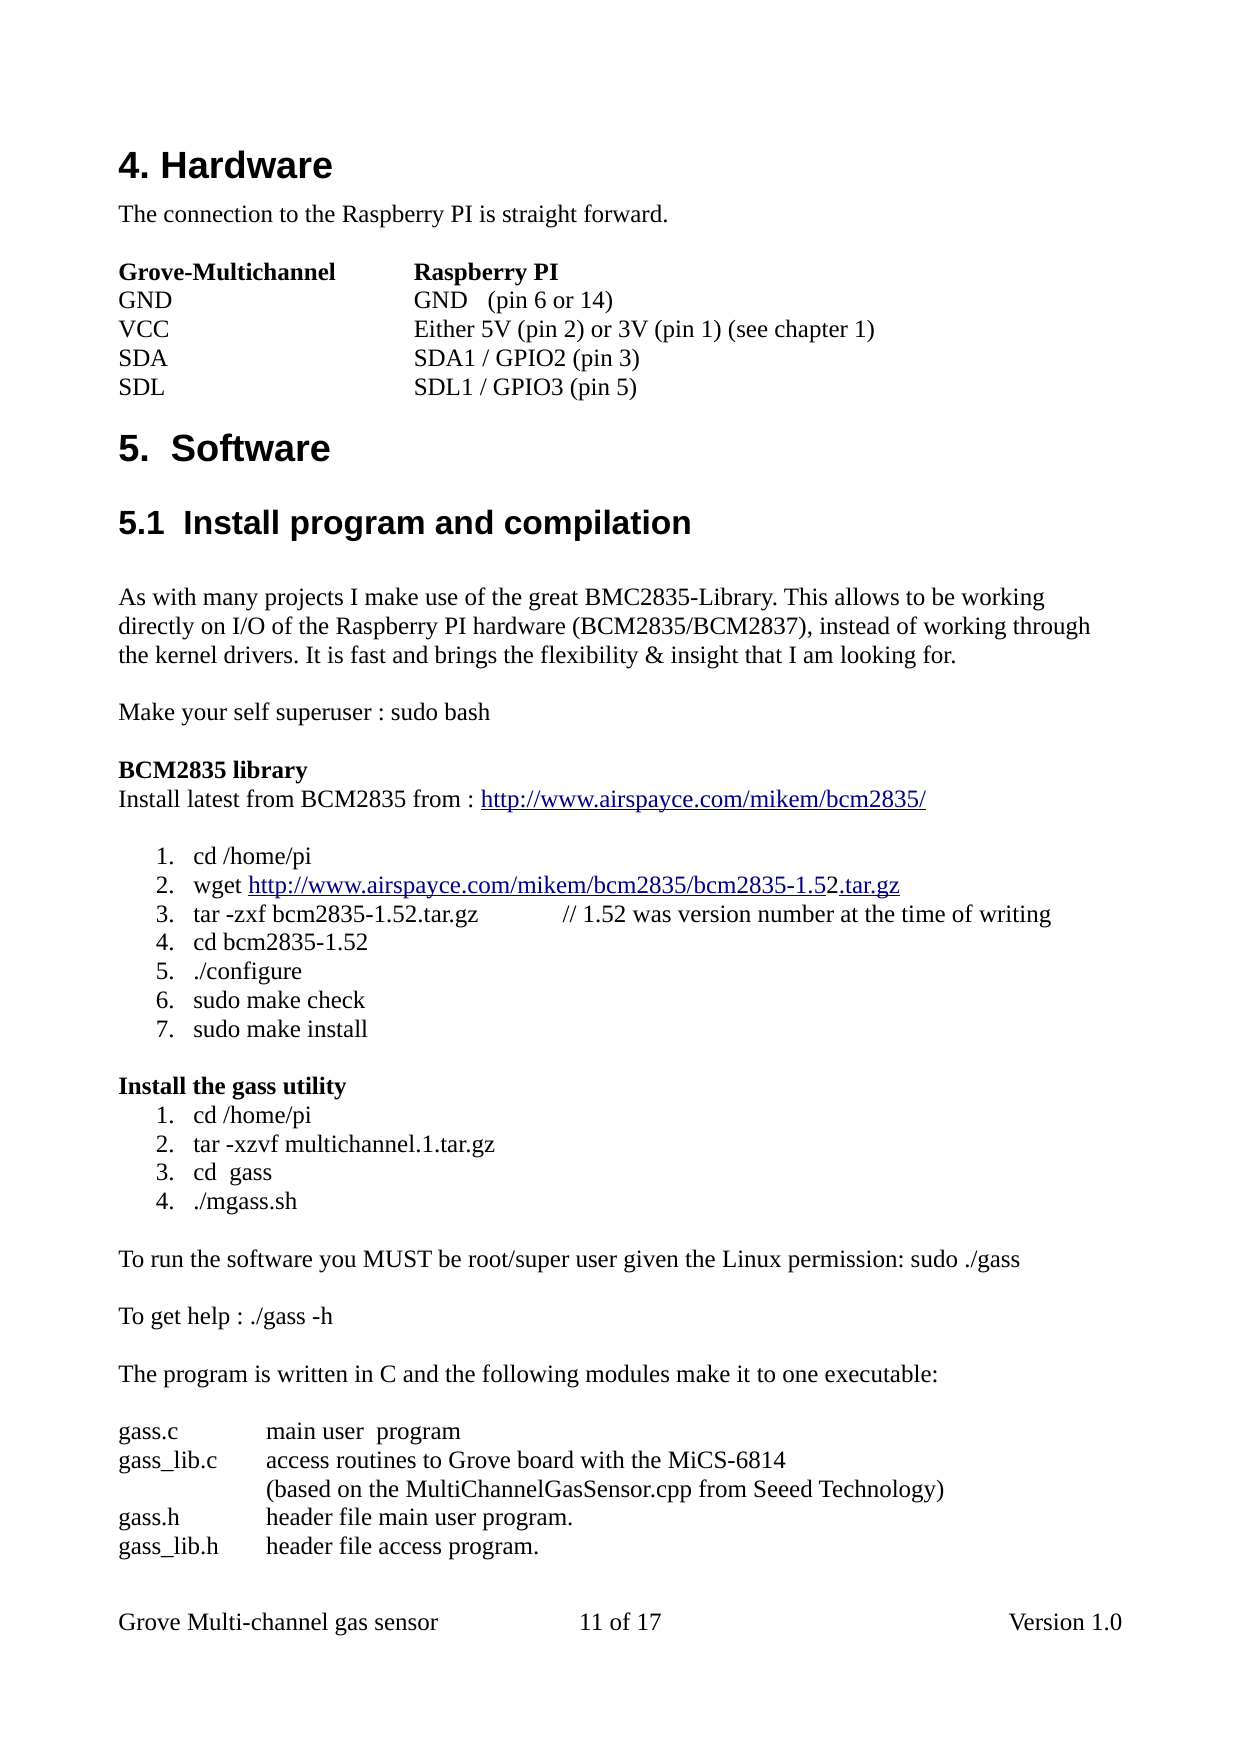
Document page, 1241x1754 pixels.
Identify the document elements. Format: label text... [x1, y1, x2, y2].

list tar -xzvf multichannel.1.tar.gz [156, 1129, 1122, 1157]
list ./configure [156, 956, 1122, 985]
text To run the software you MUST be root/super user given the Linux permission: sudo ./gass [118, 1244, 1122, 1272]
text Make your self superuser : sudo bash [118, 697, 1122, 726]
subtitle 4. Hardware [118, 143, 1122, 187]
list cd gass [156, 1157, 1122, 1186]
text VCC Either 5V (pin 2) or 3V (pin 1) (see chapter 1) [118, 314, 1122, 343]
text gass_lib.h header file access program. [118, 1531, 1122, 1560]
text The program is written in C and the following modules make it to one executable: [118, 1359, 1122, 1387]
list cd /home/pi [156, 841, 1122, 870]
text GND GND (pin 6 or 14) [118, 286, 1122, 314]
text gass.h header file main user program. [118, 1502, 1122, 1531]
list wget http://www.airspayce.com/mikem/bcm2835/bcm2835-1.52.tar.gz [156, 870, 1122, 899]
text (based on the MultiChannelGasSensor.cpp from Seeed Technology) [118, 1474, 1122, 1502]
text Install the gass utility [118, 1071, 1122, 1100]
list ./mgass.sh [156, 1186, 1122, 1215]
text The connection to the Raspberry PI is straight forward. [118, 199, 1122, 228]
text Grove-Multichannel Raspberry PI [118, 257, 1122, 286]
subtitle 5.1 Install program and compilation [118, 502, 1122, 541]
text SDL SDL1 / GPIO3 (pin 5) [118, 372, 1122, 401]
text As with many projects I make use of the great BMC2835-Library. This allows to be working directly on I/O of the Raspberry PI hardware (BCM2835/BCM2837), instead of working through the kernel drivers. It is fast and brings the flexibility & insight that I am looking for. [118, 582, 1122, 669]
text gass.c main user program [118, 1416, 1122, 1445]
text To get help : ./gass -h [118, 1301, 1122, 1330]
list sudo make check [156, 985, 1122, 1014]
list cd /home/pi [156, 1100, 1122, 1129]
list tar -zxf bcm2835-1.52.tar.gz // 1.52 was version number at the time of writing [156, 899, 1122, 927]
text gass_lib.c access routines to Grove board with the MiCS-6814 [118, 1445, 1122, 1474]
text SDA SDA1 / GPIO2 (pin 3) [118, 343, 1122, 372]
list cd bcm2835-1.52 [156, 927, 1122, 956]
subtitle 5. Software [118, 426, 1122, 469]
text BCM2835 library Install latest from BCM2835 from : http://www.airspayce.com/mikem/bcm2835/ [118, 755, 1122, 841]
list sudo make install [156, 1014, 1122, 1042]
